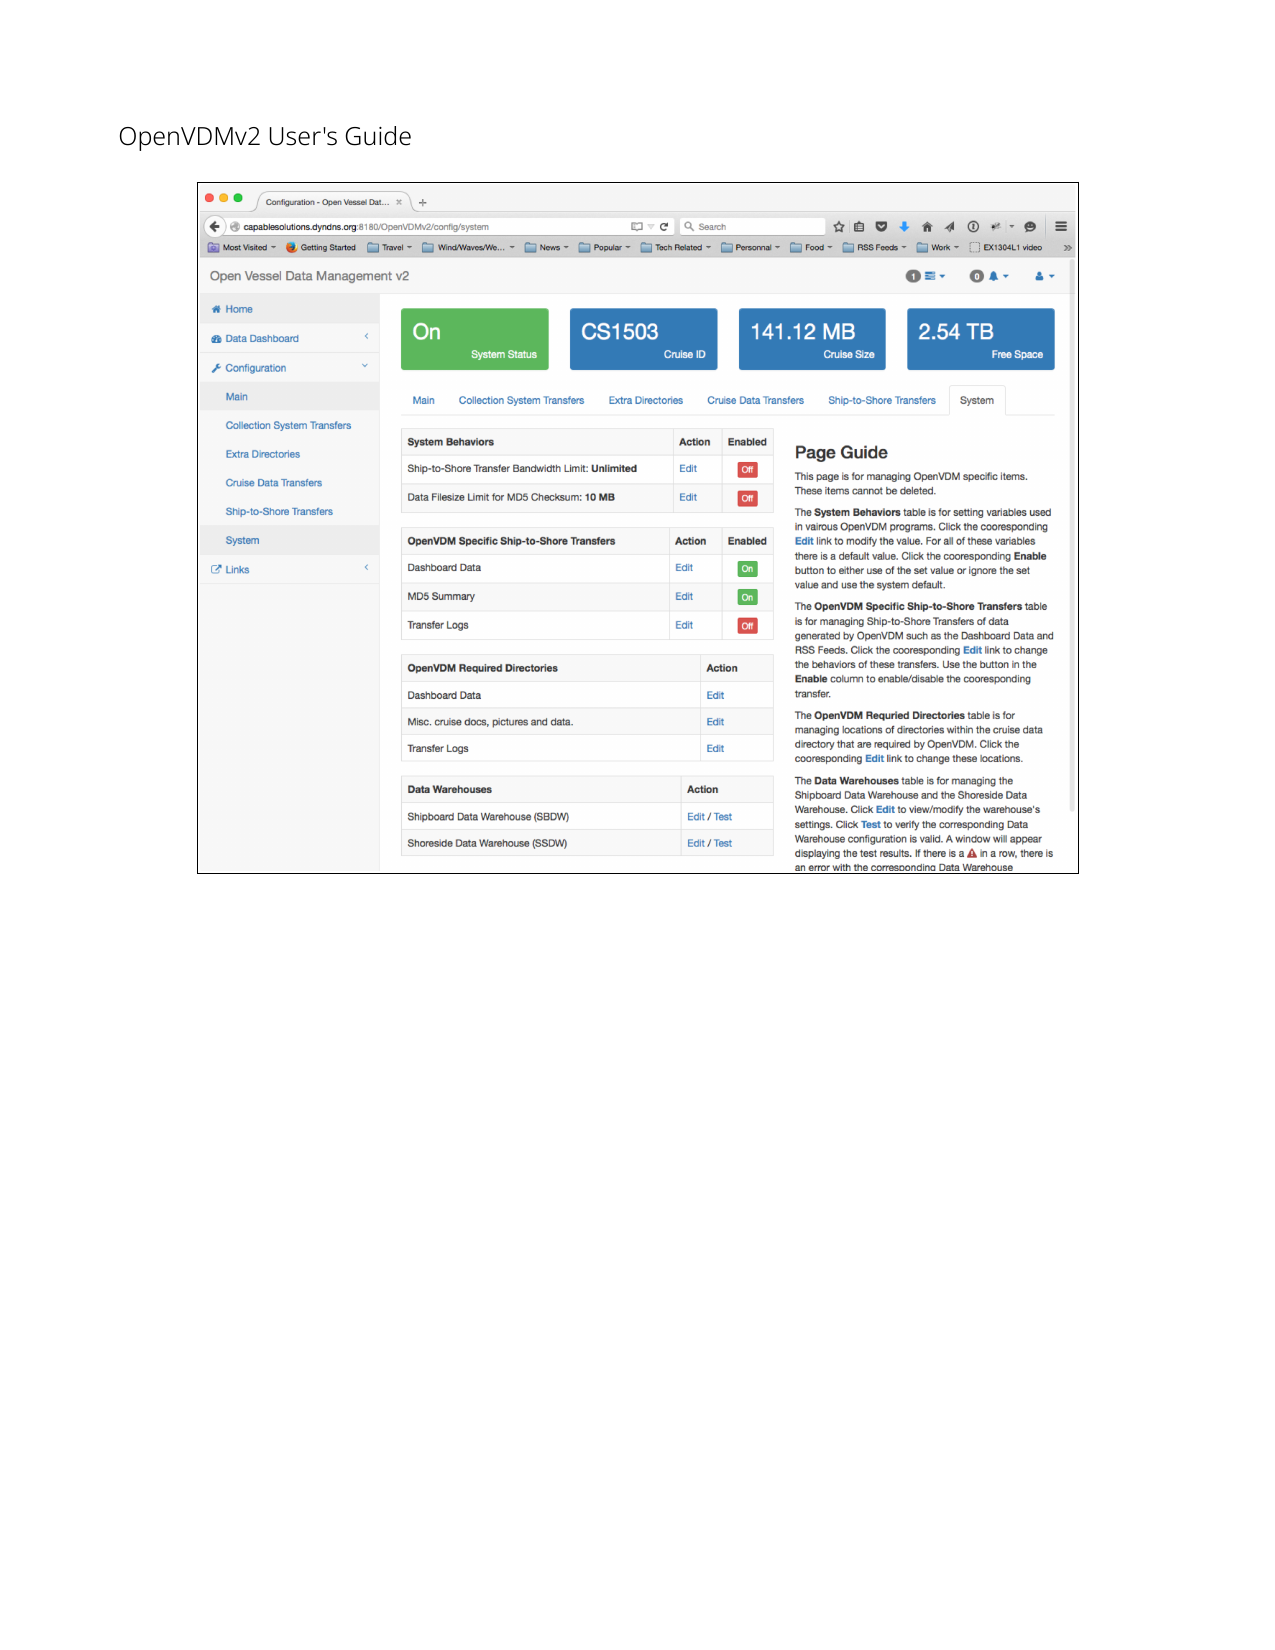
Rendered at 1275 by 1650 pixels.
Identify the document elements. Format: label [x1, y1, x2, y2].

picture [199, 184, 1076, 871]
